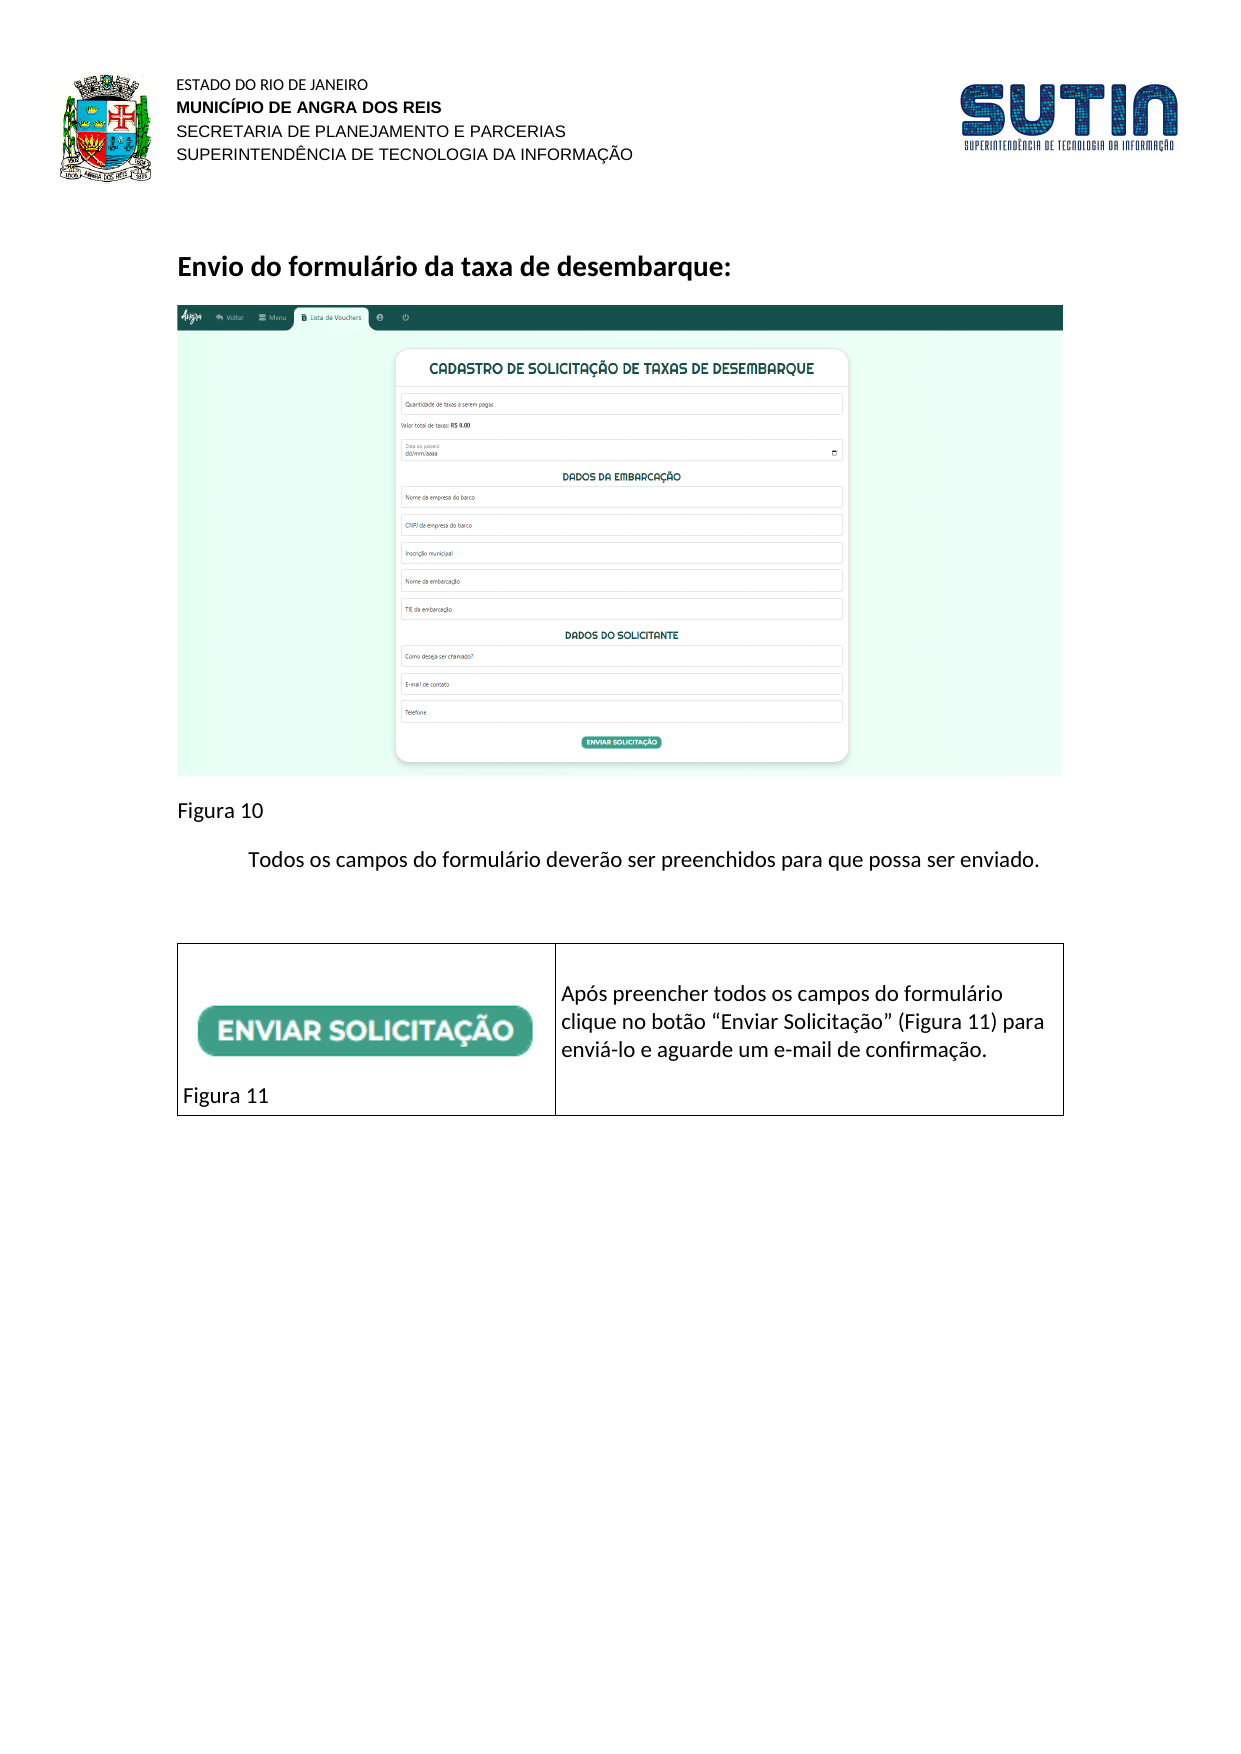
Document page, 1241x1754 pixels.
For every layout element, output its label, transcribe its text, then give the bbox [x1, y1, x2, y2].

picture [59, 73, 155, 185]
text Figura 10 [177, 796, 1063, 824]
picture [955, 81, 1181, 157]
table_header Figura 11 [178, 944, 555, 1115]
text Todos os campos do formulário deverão ser preenchidos para que possa ser enviado. [177, 845, 1063, 873]
table_header Após preencher todos os campos do formulário clique no botão “Enviar Solicitação” (Figura 11) para enviá-lo e aguarde um e-mail de confirmação. [556, 944, 1063, 1115]
text Envio do formulário da taxa de desembarque: [177, 248, 1063, 284]
